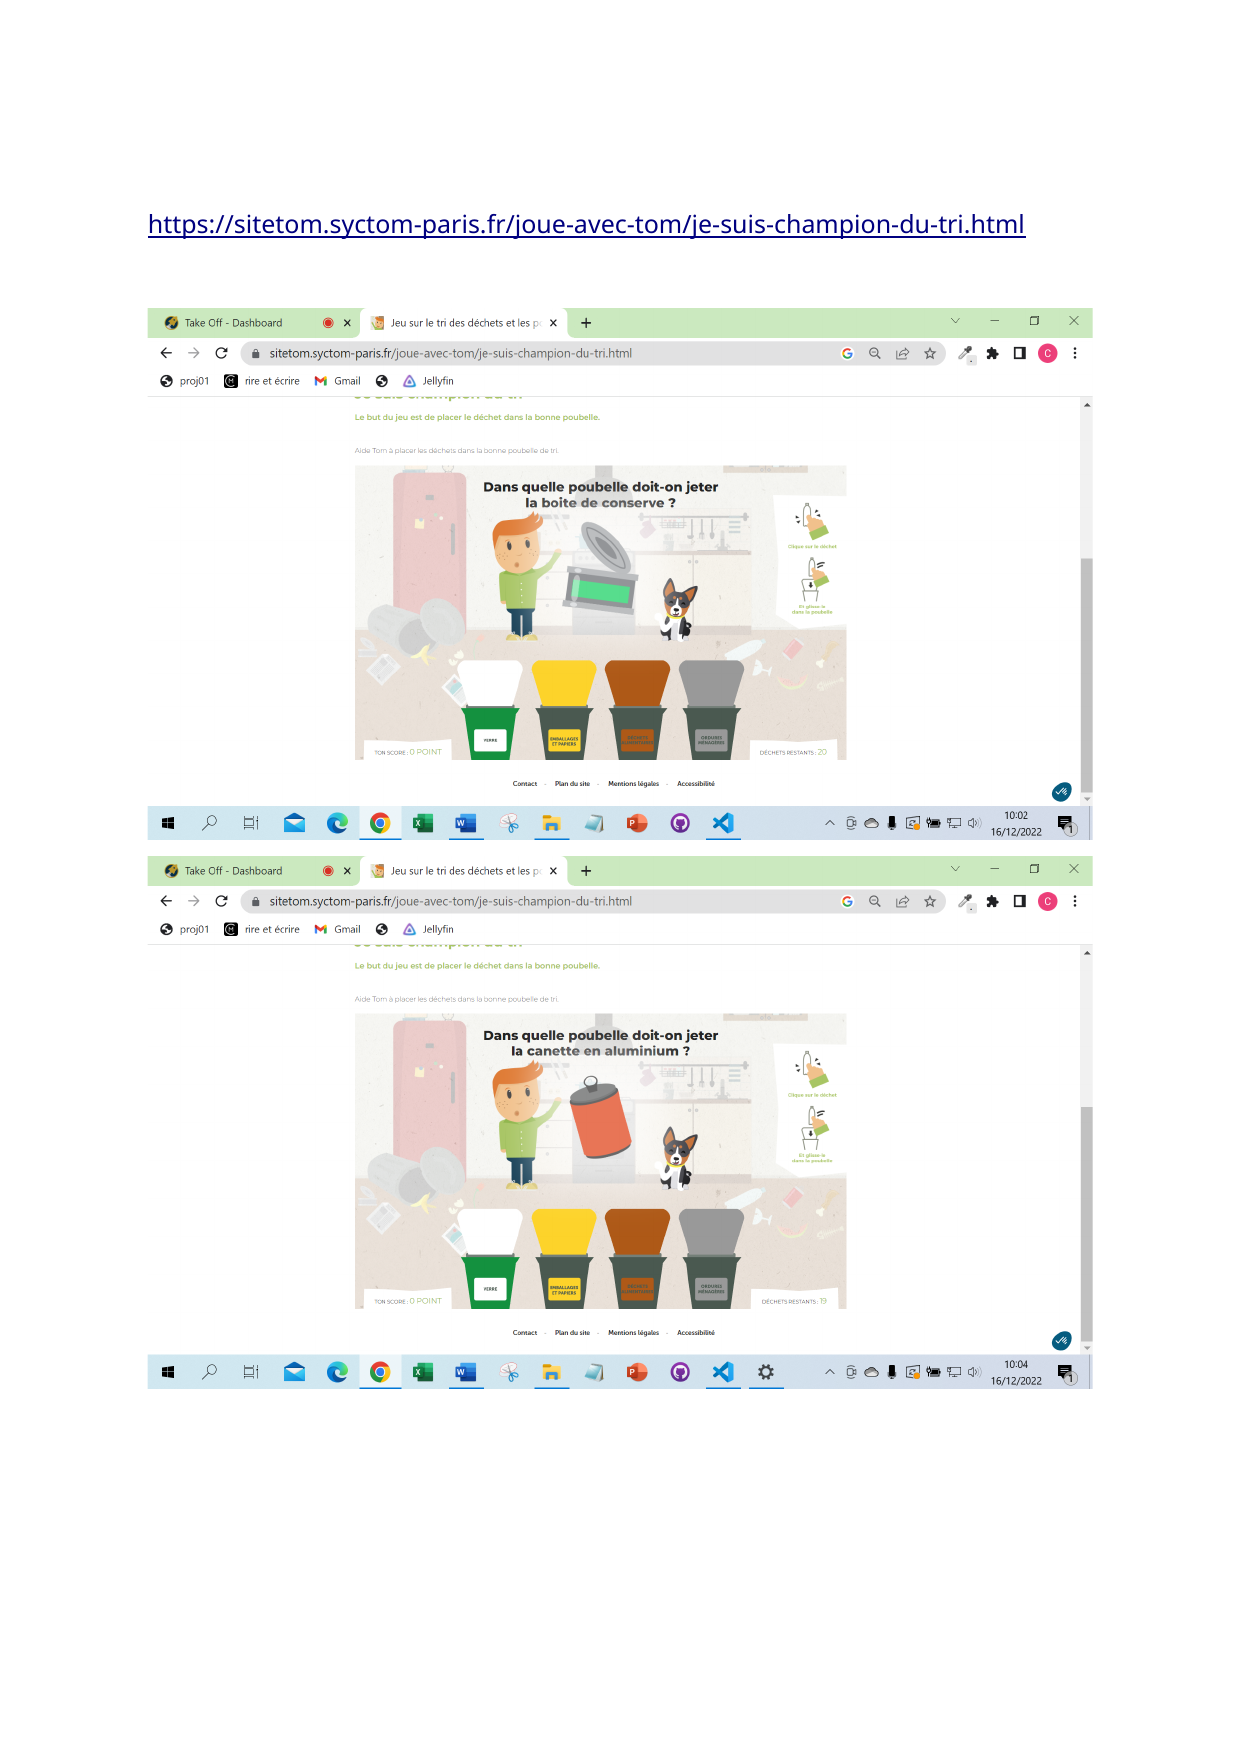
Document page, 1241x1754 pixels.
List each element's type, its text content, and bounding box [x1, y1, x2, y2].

text https://sitetom.syctom-paris.fr/joue-avec-tom/je-suis-champion-du-tri.html [148, 207, 1093, 241]
